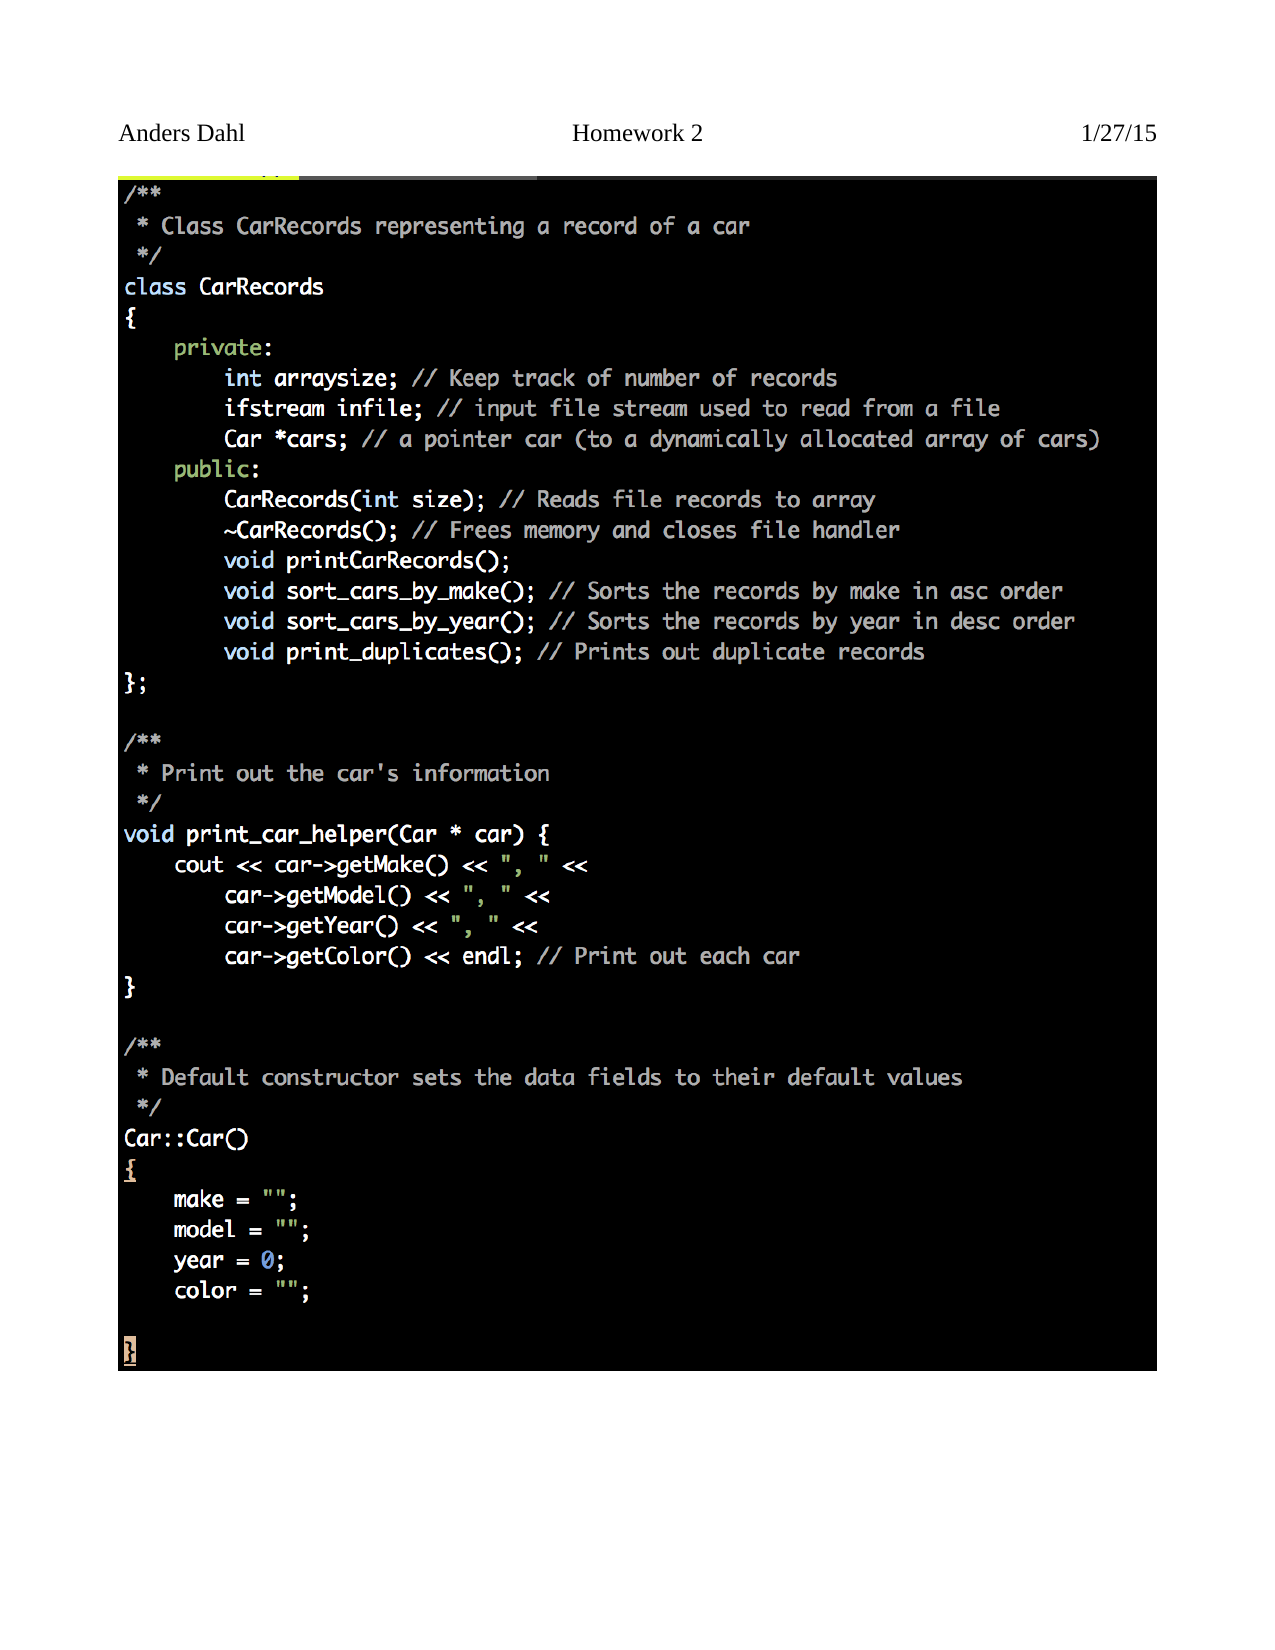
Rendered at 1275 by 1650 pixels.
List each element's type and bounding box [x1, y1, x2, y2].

picture [118, 176, 1157, 1371]
